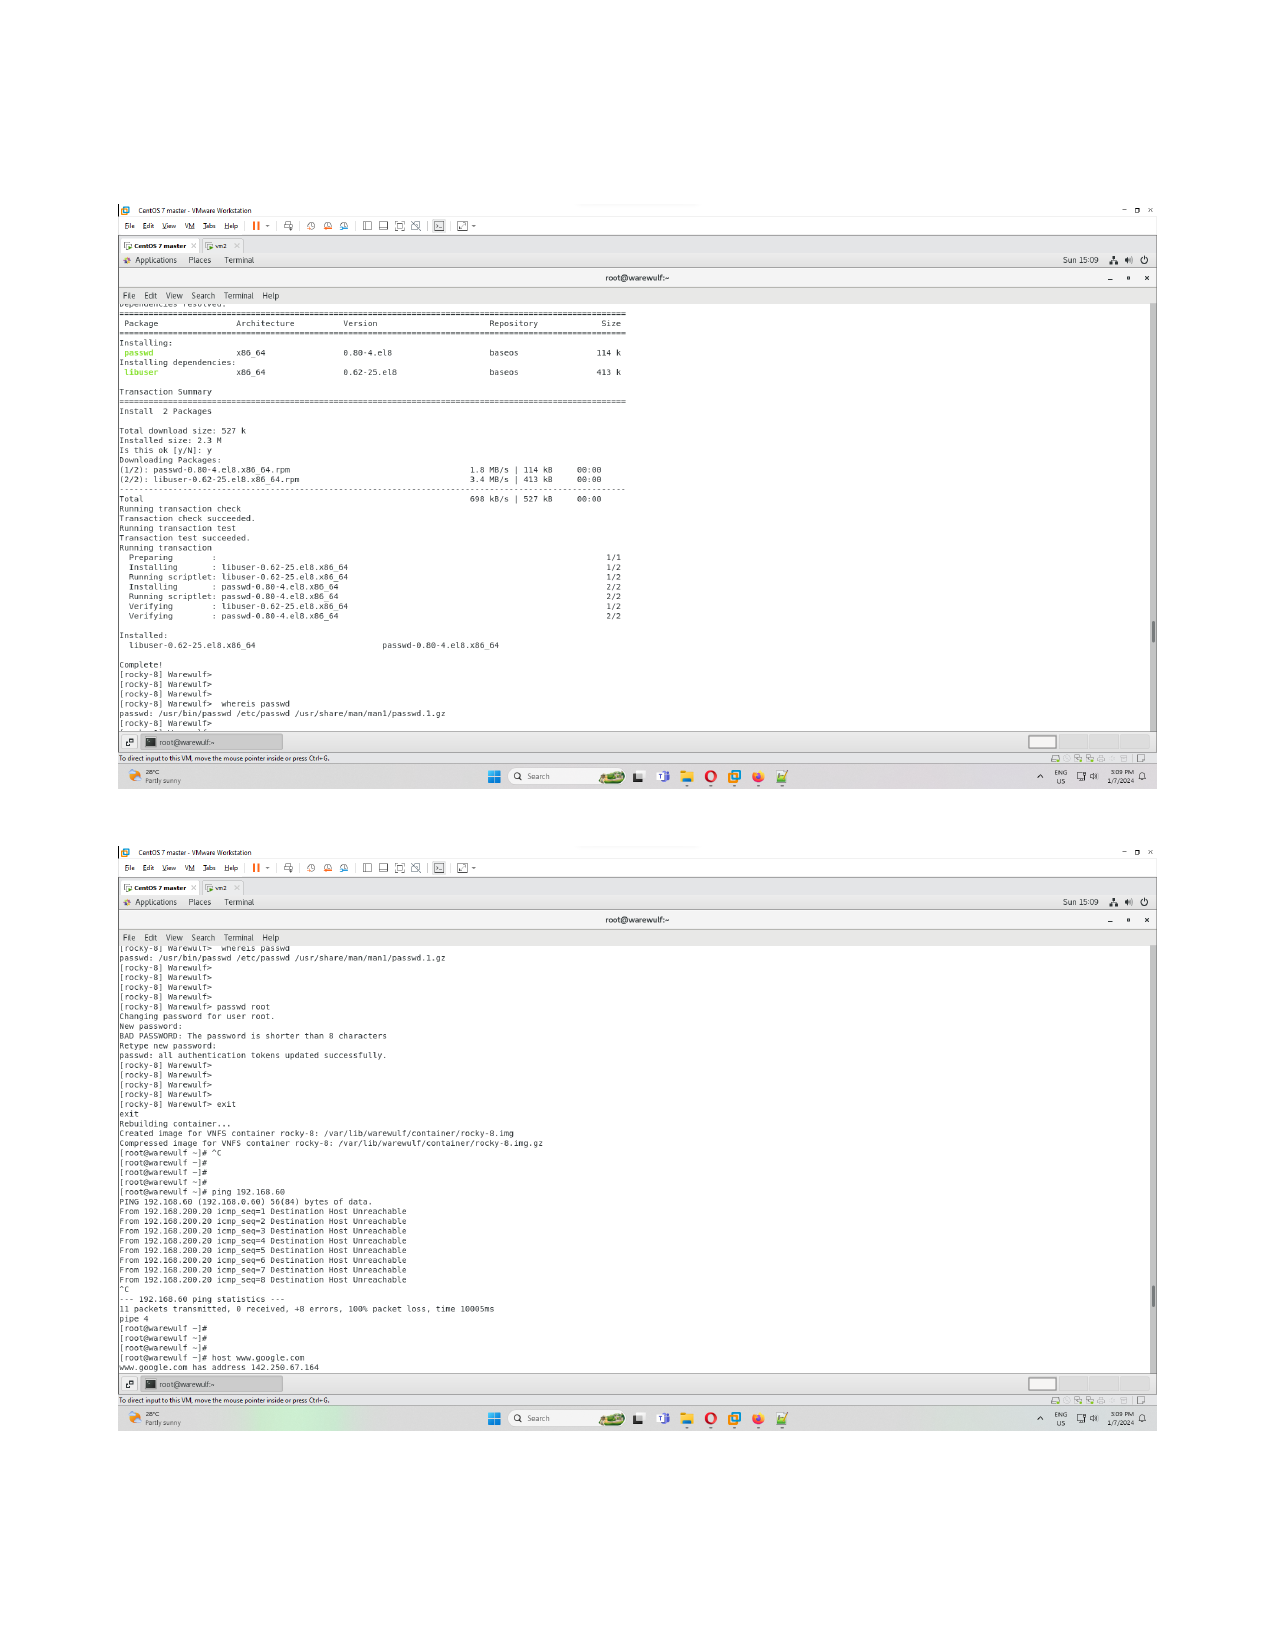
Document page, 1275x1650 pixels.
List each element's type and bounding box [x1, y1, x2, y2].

picture [118, 846, 1157, 1431]
picture [118, 204, 1157, 789]
